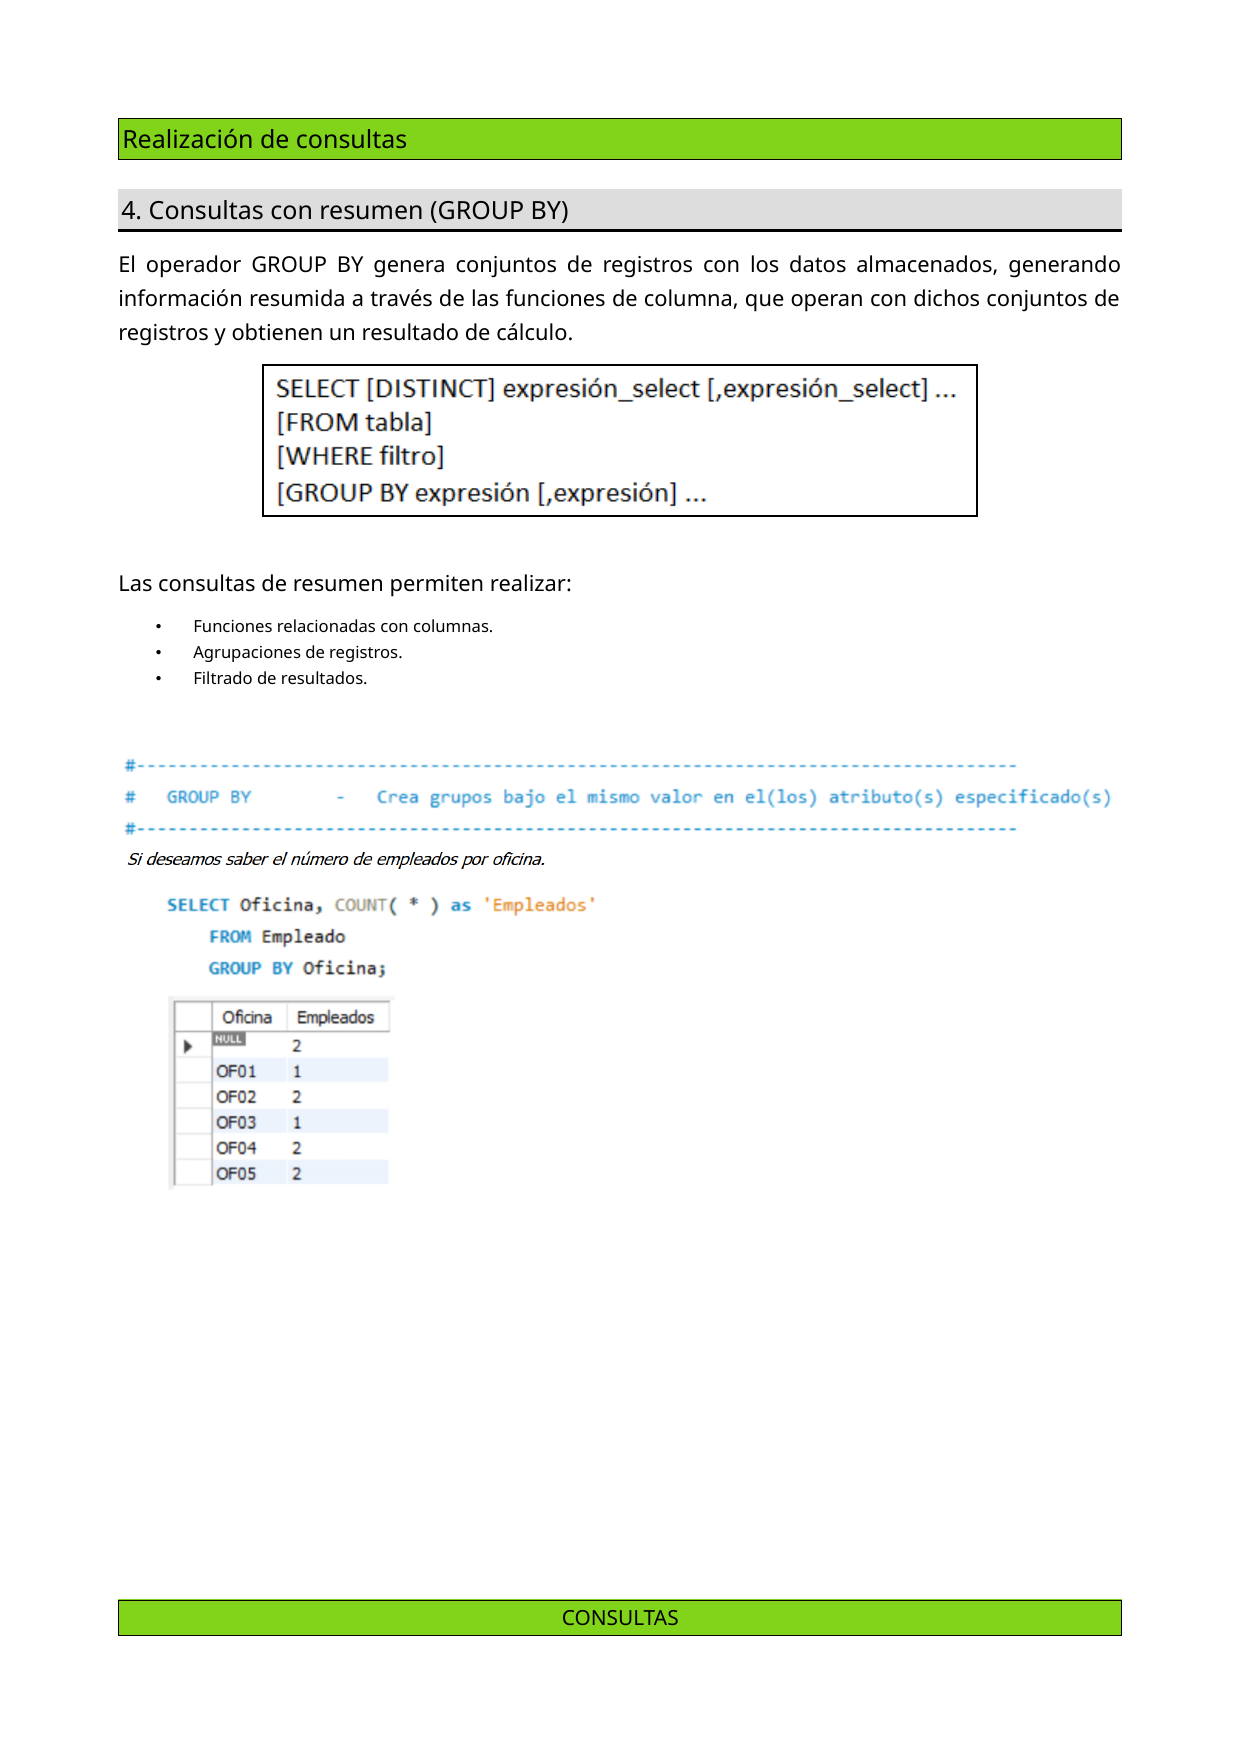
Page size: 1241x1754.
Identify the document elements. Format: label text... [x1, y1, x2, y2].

text El operador GROUP BY genera conjuntos de registros con los datos almacenados, generando información resumida a través de las funciones de columna, que operan con dichos conjuntos de registros y obtienen un resultado de cálculo. [118, 249, 1122, 347]
text 4. Consultas con resumen (GROUP BY) [118, 189, 1122, 229]
text Las consultas de resumen permiten realizar: [118, 568, 1122, 598]
picture [267, 368, 973, 512]
picture [121, 751, 1120, 1196]
list Funciones relacionadas con columnas. [156, 614, 1122, 637]
list Agrupaciones de registros. [156, 641, 1122, 663]
list Filtrado de resultados. [156, 667, 1122, 689]
